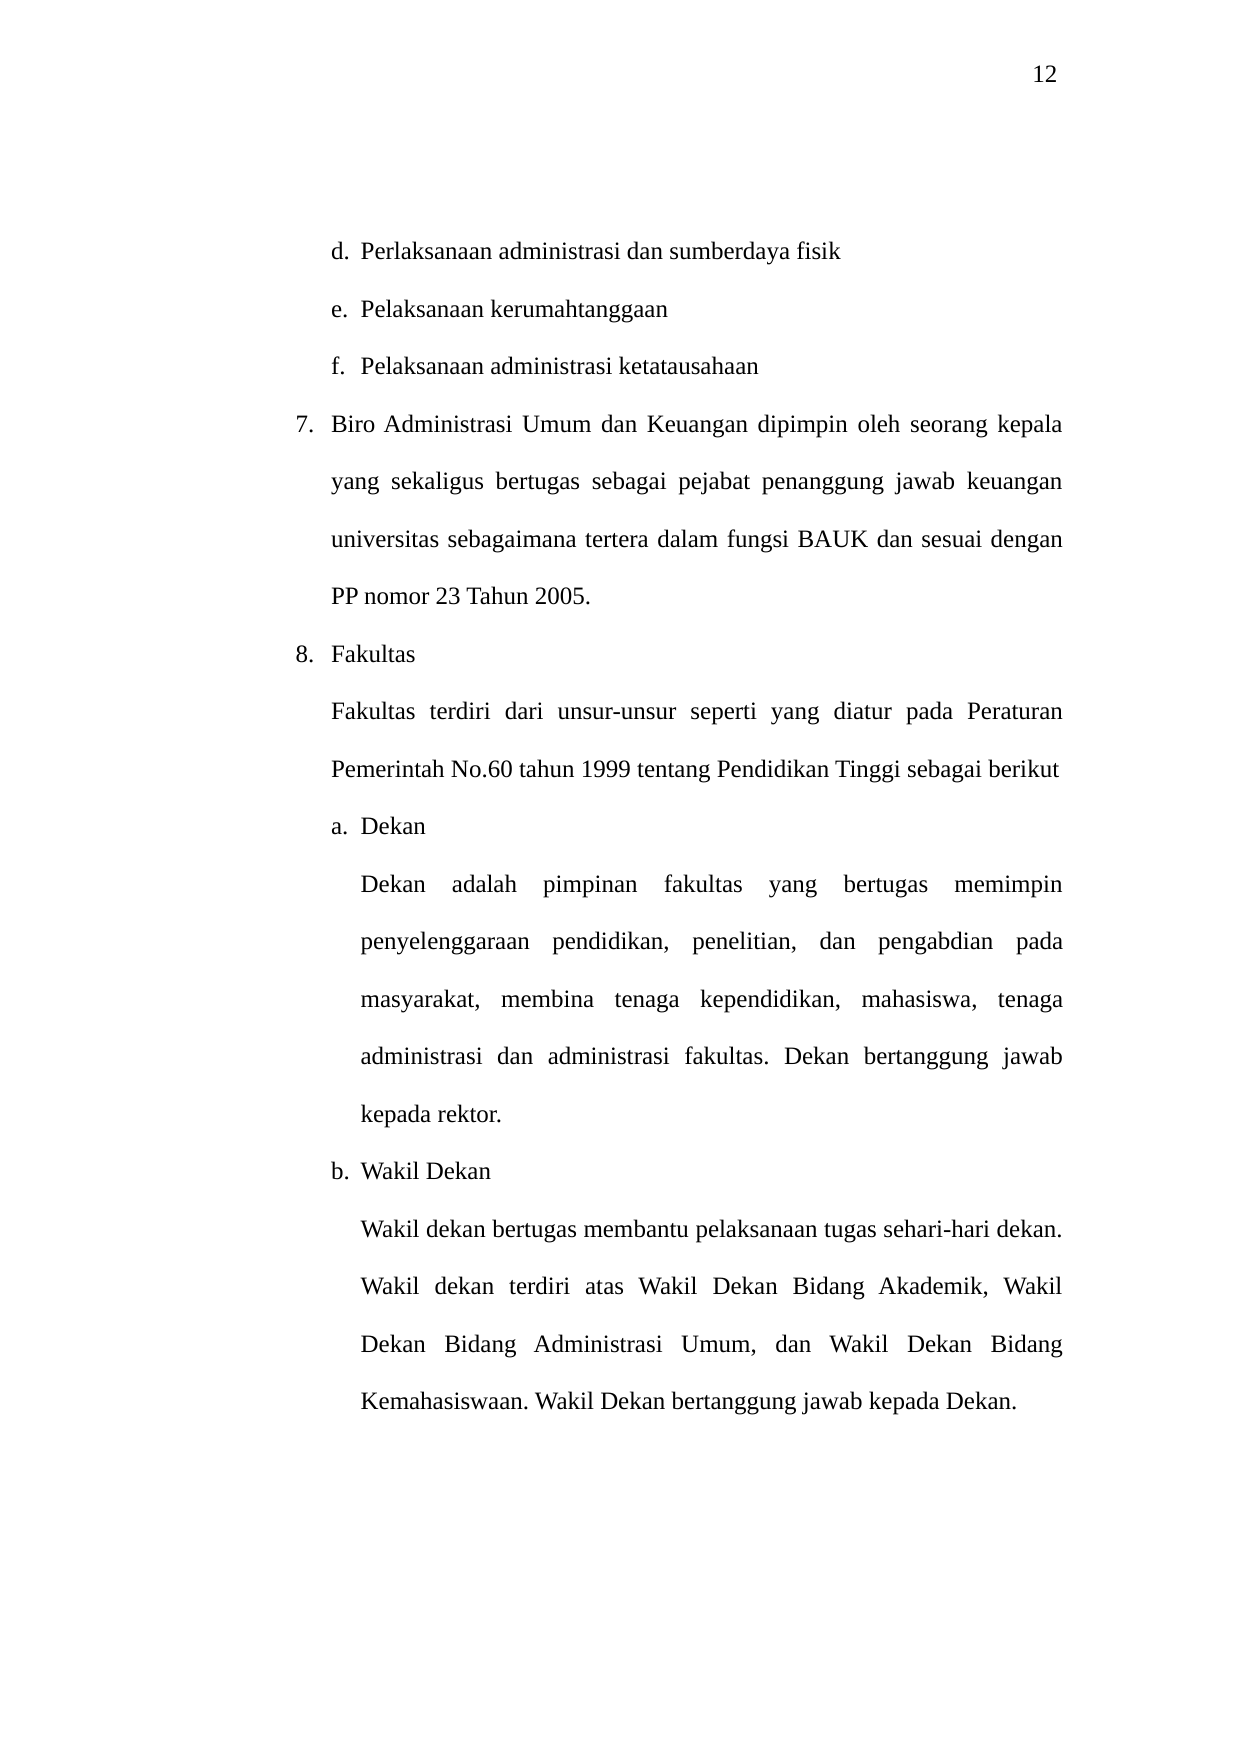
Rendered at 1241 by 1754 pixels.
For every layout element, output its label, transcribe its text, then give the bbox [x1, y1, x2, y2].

list Pelaksanaan kerumahtanggaan [331, 294, 1063, 322]
list Fakultas terdiri dari unsur-unsur seperti yang diatur pada Peraturan Pemerintah No.60 tahun 1999 tentang Pendidikan Tinggi sebagai berikut [295, 696, 1063, 782]
list Wakil dekan bertugas membantu pelaksanaan tugas sehari-hari dekan. Wakil dekan terdiri atas Wakil Dekan Bidang Akademik, Wakil Dekan Bidang Administrasi Umum, dan Wakil Dekan Bidang Kemahasiswaan. Wakil Dekan bertanggung jawab kepada Dekan. [331, 1214, 1063, 1415]
list Wakil Dekan [331, 1156, 1063, 1185]
list Dekan adalah pimpinan fakultas yang bertugas memimpin penyelenggaraan pendidikan, penelitian, dan pengabdian pada masyarakat, membina tenaga kependidikan, mahasiswa, tenaga administrasi dan administrasi fakultas. Dekan bertanggung jawab kepada rektor. [331, 869, 1063, 1127]
list Dekan [331, 811, 1063, 840]
list Pelaksanaan administrasi ketatausahaan [331, 351, 1063, 380]
list Fakultas [295, 639, 1063, 667]
list Perlaksanaan administrasi dan sumberdaya fisik [331, 236, 1063, 265]
list Biro Administrasi Umum dan Keuangan dipimpin oleh seorang kepala yang sekaligus bertugas sebagai pejabat penanggung jawab keuangan universitas sebagaimana tertera dalam fungsi BAUK dan sesuai dengan PP nomor 23 Tahun 2005. [295, 409, 1063, 610]
